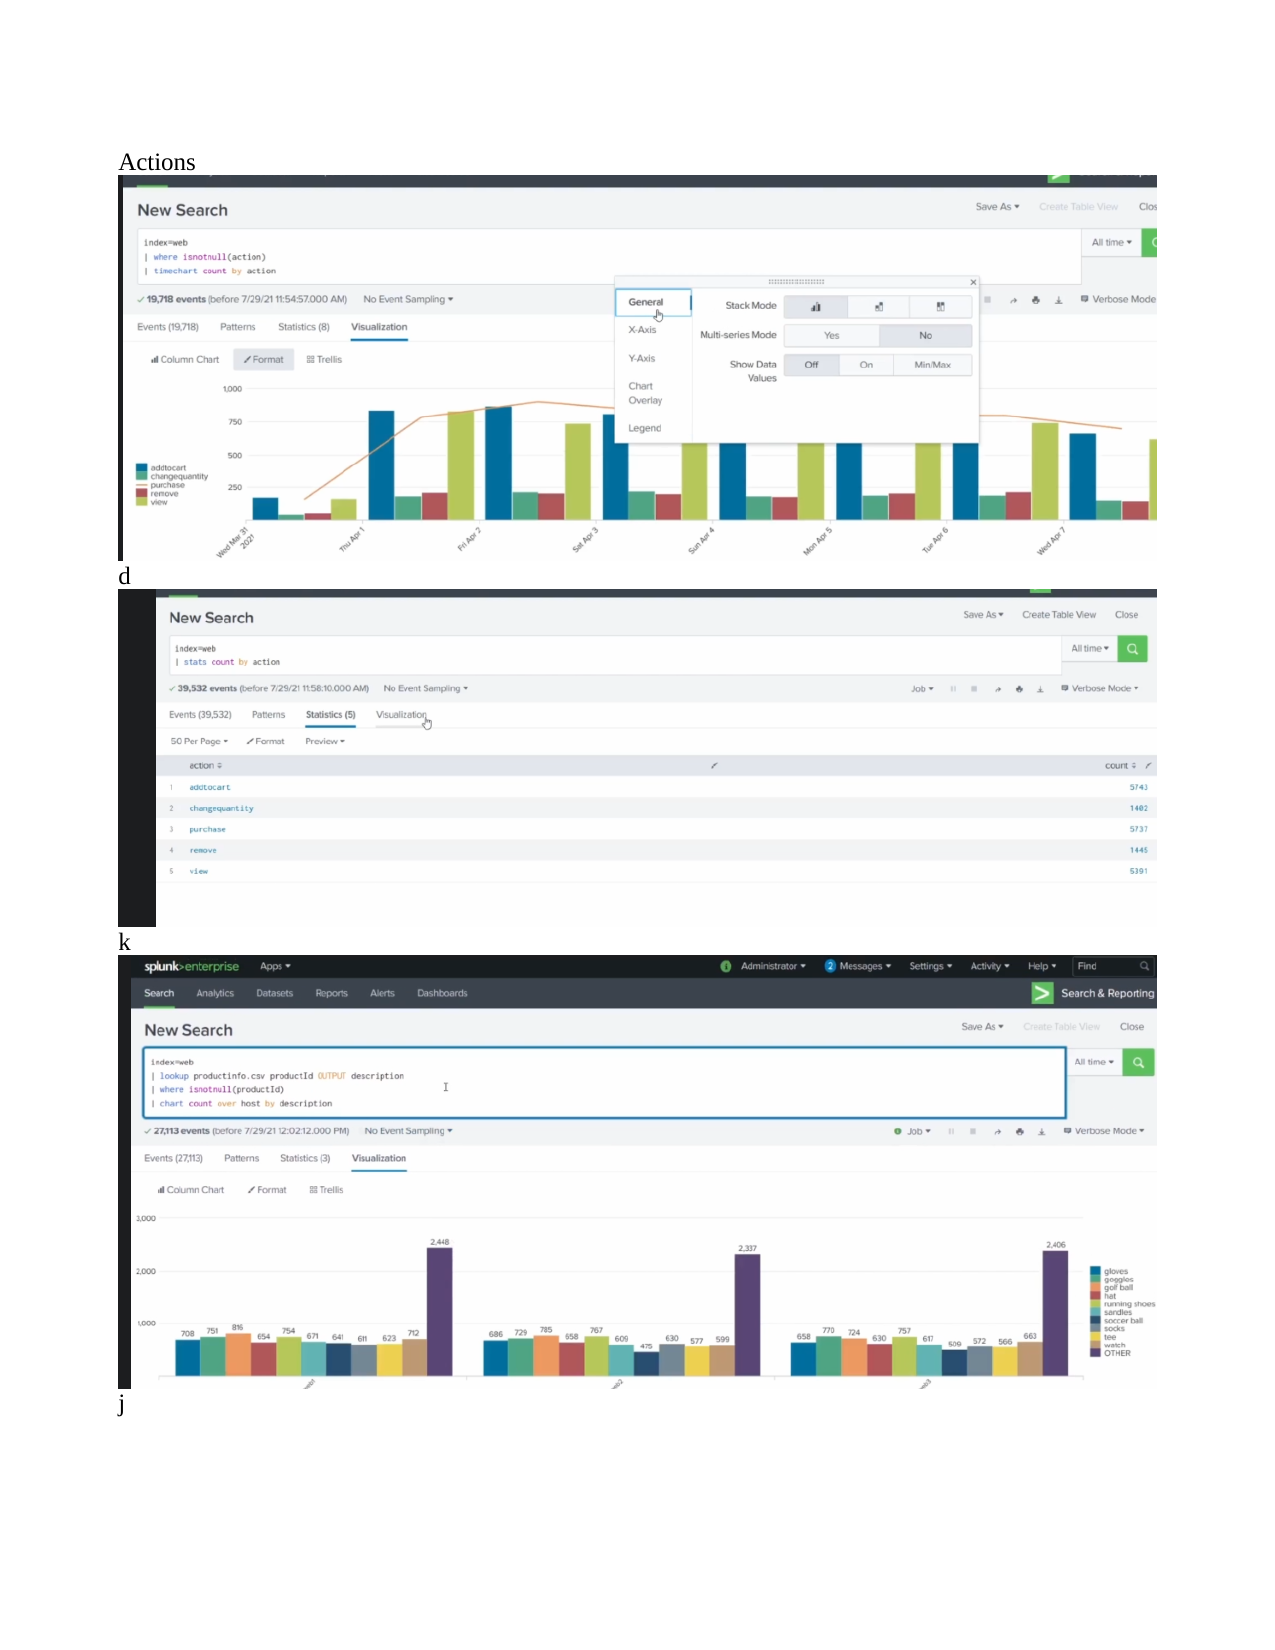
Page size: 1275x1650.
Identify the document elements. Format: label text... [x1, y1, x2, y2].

text Actions [118, 147, 1157, 175]
picture [118, 589, 1157, 927]
picture [118, 175, 1157, 561]
picture [118, 955, 1157, 1389]
text j [118, 1389, 1157, 1417]
text k [118, 927, 1157, 955]
text d [118, 561, 1157, 589]
